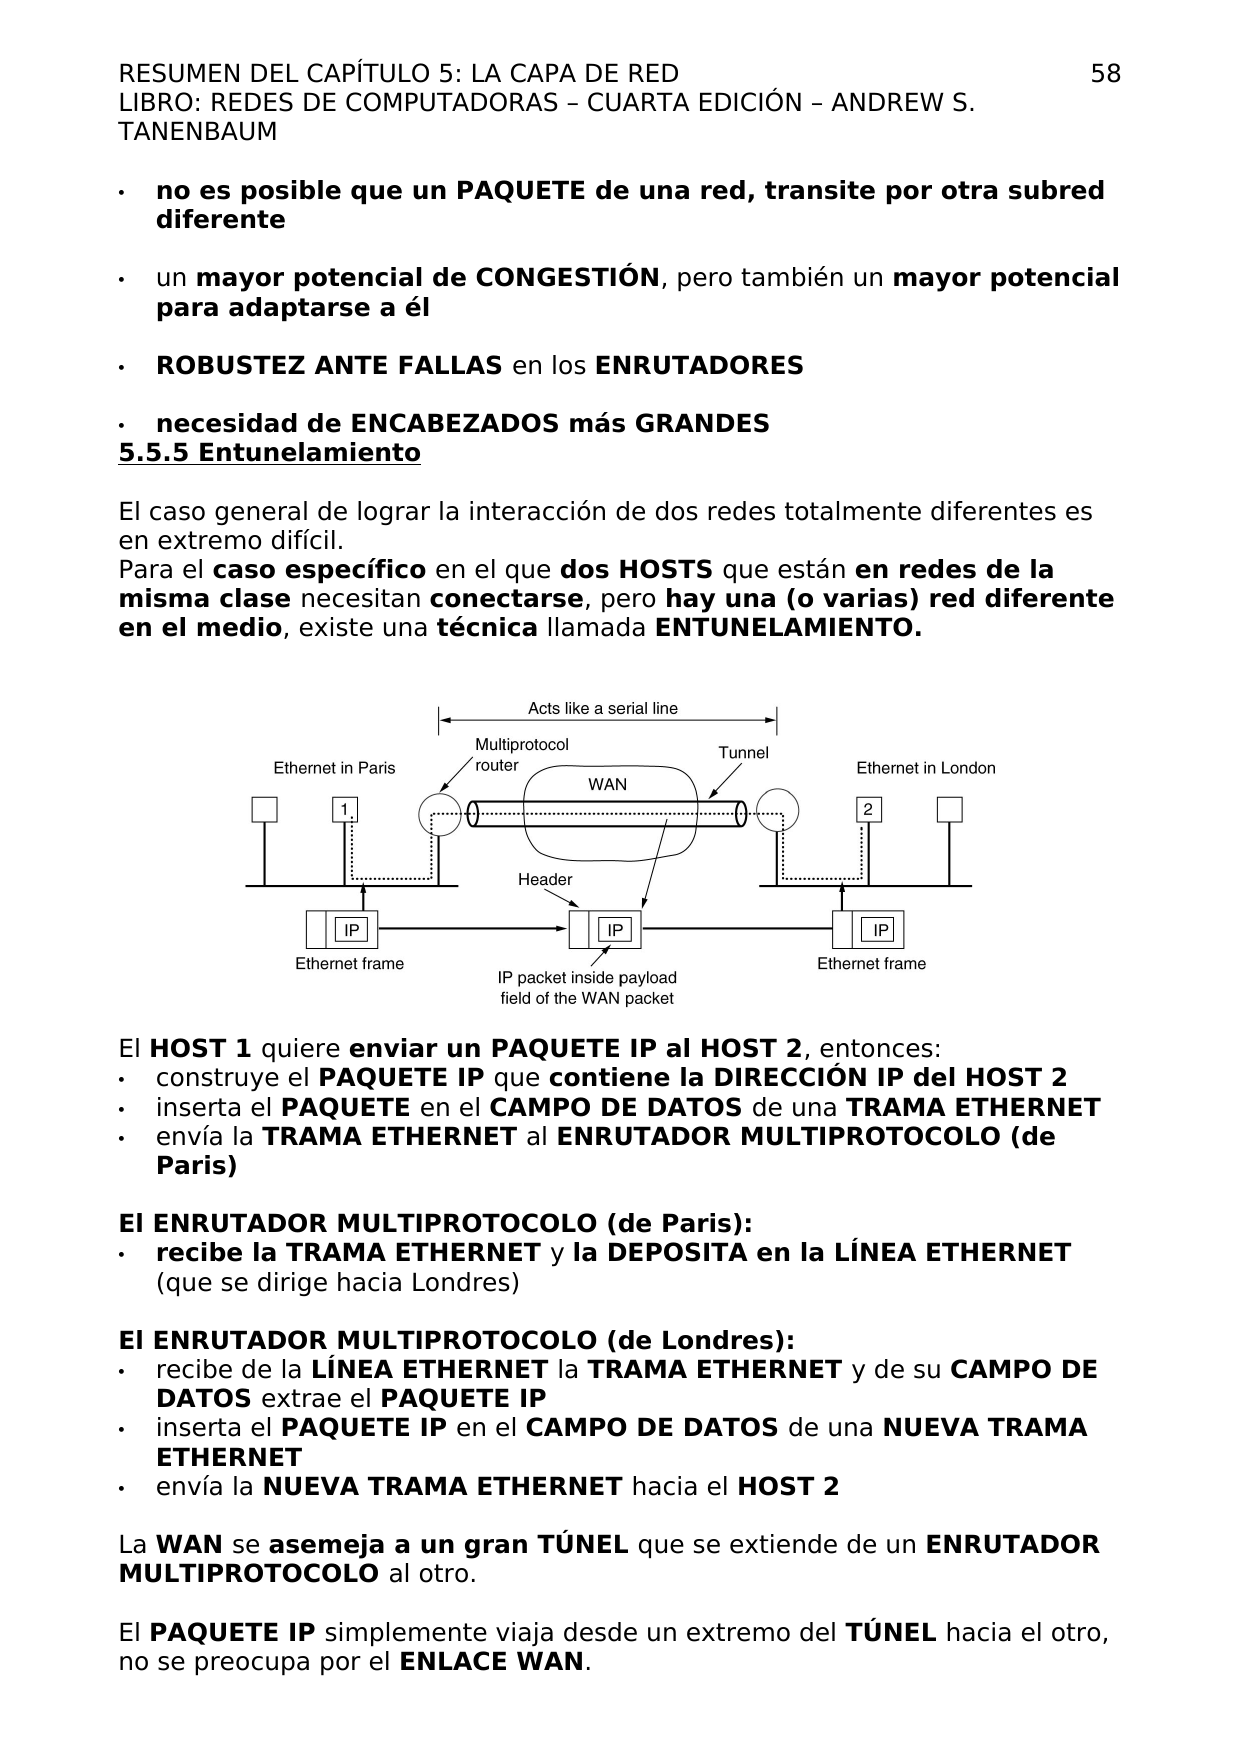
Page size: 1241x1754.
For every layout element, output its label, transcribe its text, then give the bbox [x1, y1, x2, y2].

text 5.5.5 Entunelamiento [118, 438, 1122, 468]
list inserta el PAQUETE IP en el CAMPO DE DATOS de una NUEVA TRAMA ETHERNET [118, 1413, 1122, 1472]
list envía la NUEVA TRAMA ETHERNET hacia el HOST 2 [118, 1472, 1122, 1501]
text El caso general de lograr la interacción de dos redes totalmente diferentes es en extremo difícil. [118, 497, 1122, 555]
list inserta el PAQUETE en el CAMPO DE DATOS de una TRAMA ETHERNET [118, 1093, 1122, 1122]
text Para el caso específico en el que dos HOSTS que están en redes de la misma clase necesitan conectarse, pero hay una (o varias) red diferente en el medio, existe una técnica llamada ENTUNELAMIENTO. [118, 555, 1122, 643]
list ROBUSTEZ ANTE FALLAS en los ENRUTADORES [118, 351, 1122, 380]
list envía la TRAMA ETHERNET al ENRUTADOR MULTIPROTOCOLO (de Paris) [118, 1122, 1122, 1180]
text El ENRUTADOR MULTIPROTOCOLO (de Paris): [118, 1209, 1122, 1238]
text La WAN se asemeja a un gran TÚNEL que se extiende de un ENRUTADOR MULTIPROTOCOLO al otro. [118, 1530, 1122, 1588]
list construye el PAQUETE IP que contiene la DIRECCIÓN IP del HOST 2 [118, 1063, 1122, 1093]
list no es posible que un PAQUETE de una red, transite por otra subred diferente [118, 176, 1122, 234]
list necesidad de ENCABEZADOS más GRANDES [118, 409, 1122, 438]
text El ENRUTADOR MULTIPROTOCOLO (de Londres): [118, 1326, 1122, 1355]
list un mayor potencial de CONGESTIÓN, pero también un mayor potencial para adaptarse a él [118, 263, 1122, 322]
picture [220, 671, 1020, 1035]
text El HOST 1 quiere enviar un PAQUETE IP al HOST 2, entonces: [118, 672, 1122, 1063]
list recibe de la LÍNEA ETHERNET la TRAMA ETHERNET y de su CAMPO DE DATOS extrae el PAQUETE IP [118, 1355, 1122, 1413]
list recibe la TRAMA ETHERNET y la DEPOSITA en la LÍNEA ETHERNET (que se dirige hacia Londres) [118, 1238, 1122, 1297]
text El PAQUETE IP simplemente viaja desde un extremo del TÚNEL hacia el otro, no se preocupa por el ENLACE WAN. [118, 1618, 1122, 1676]
